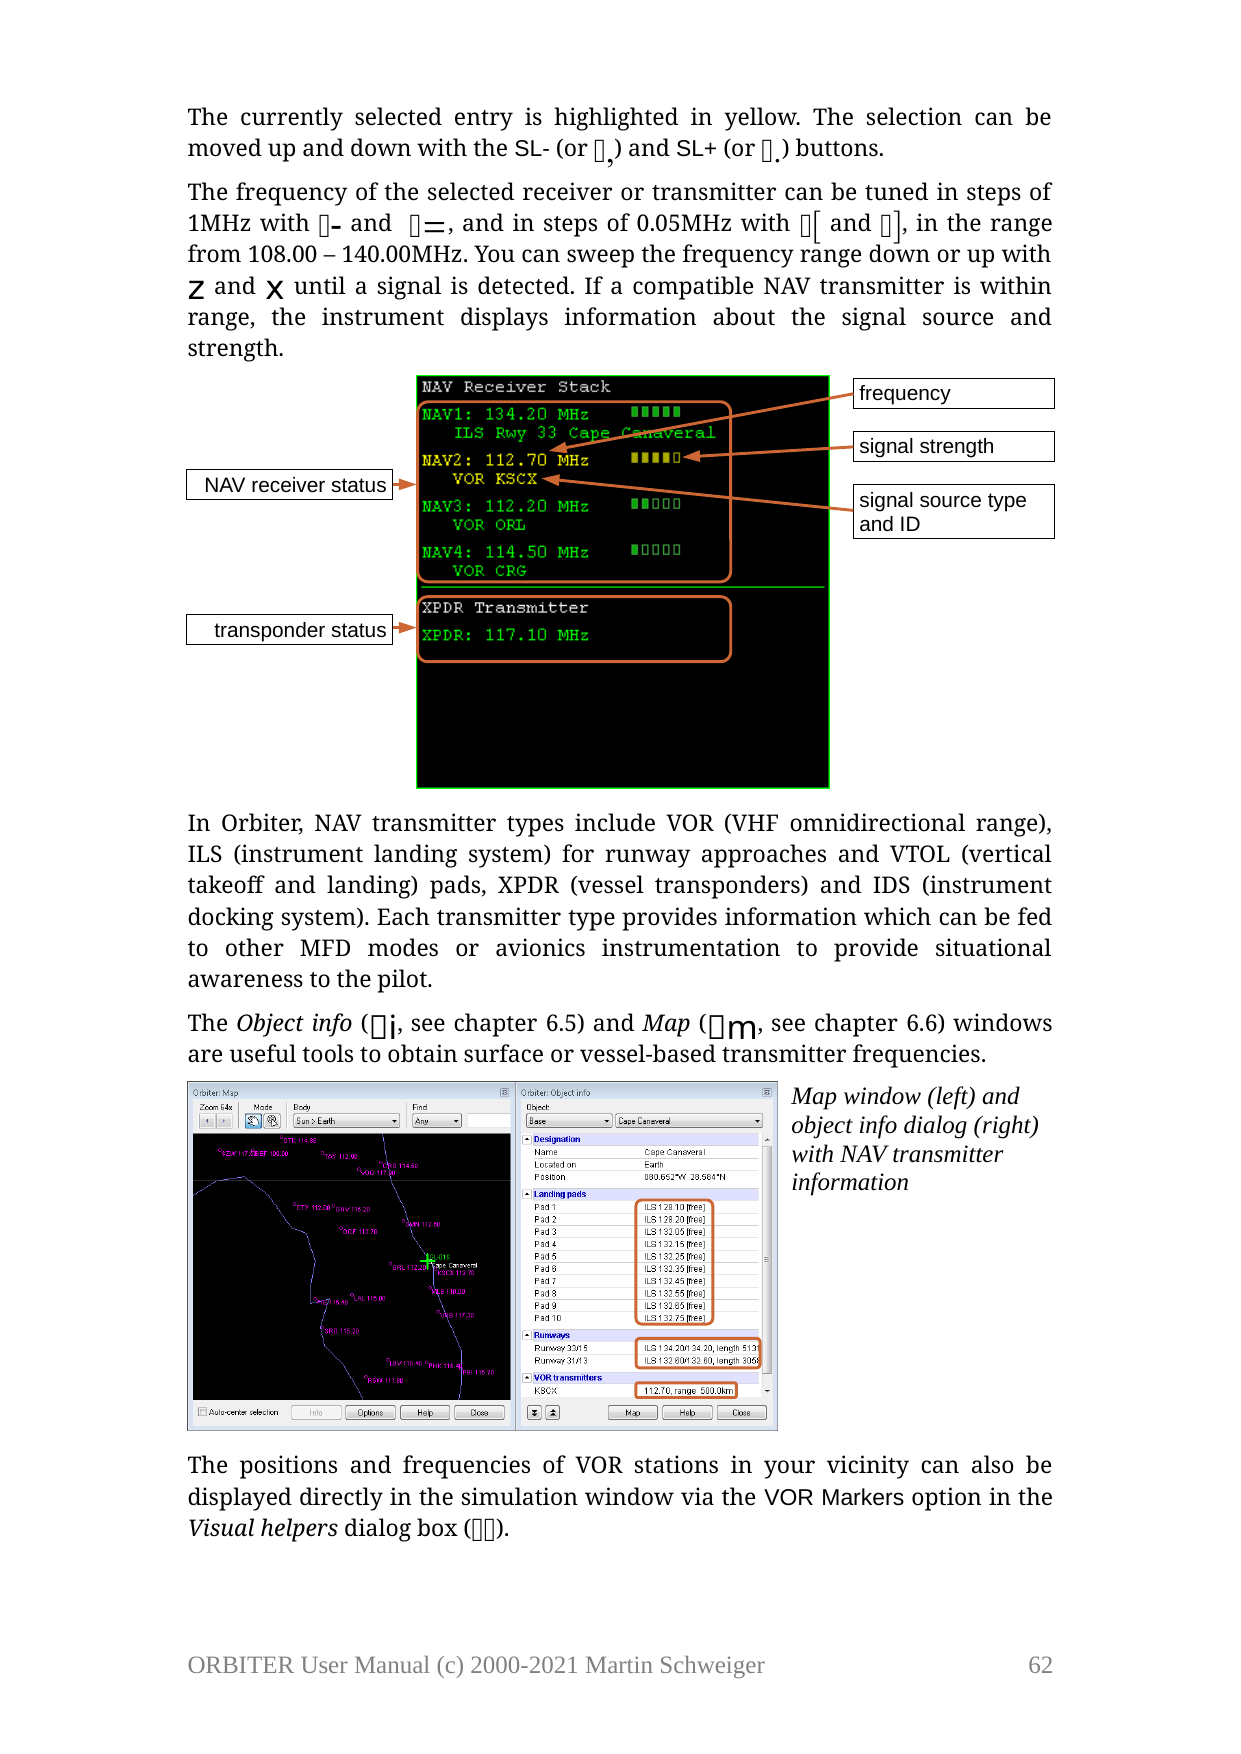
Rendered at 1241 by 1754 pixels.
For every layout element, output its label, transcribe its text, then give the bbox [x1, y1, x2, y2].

picture [187, 1081, 778, 1431]
text In Orbiter, NAV transmitter types include VOR (VHF omnidirectional range), ILS (instrument landing system) for runway approaches and VTOL (vertical takeoff and landing) pads, XPDR (vessel transponders) and IDS (instrument docking system). Each transmitter type provides information which can be fed to other MFD modes or avionics instrumentation to provide situational awareness to the pilot. [830, 449, 1053, 508]
picture [420, 404, 729, 580]
text The currently selected entry is highlighted in yellow. The selection can be moved up and down with the SL- (or ,) and SL+ (or .) buttons. [187, 100, 1053, 163]
text In Orbiter, NAV transmitter types include VOR (VHF omnidirectional range), ILS (instrument landing system) for runway approaches and VTOL (vertical takeoff and landing) pads, XPDR (vessel transponders) and IDS (instrument docking system). Each transmitter type provides information which can be fed to other MFD modes or avionics instrumentation to provide situational awareness to the pilot. [187, 510, 1053, 994]
text In Orbiter, NAV transmitter types include VOR (VHF omnidirectional range), ILS (instrument landing system) for runway approaches and VTOL (vertical takeoff and landing) pads, XPDR (vessel transponders) and IDS (instrument docking system). Each transmitter type provides information which can be fed to other MFD modes or avionics instrumentation to provide situational awareness to the pilot. [830, 396, 1053, 446]
picture [420, 599, 729, 660]
text In Orbiter, NAV transmitter types include VOR (VHF omnidirectional range), ILS (instrument landing system) for runway approaches and VTOL (vertical takeoff and landing) pads, XPDR (vessel transponders) and IDS (instrument docking system). Each transmitter type provides information which can be fed to other MFD modes or avionics instrumentation to provide situational awareness to the pilot. [854, 485, 1053, 538]
text The frequency of the selected receiver or transmitter can be tuned in steps of 1MHz with - and =, and in steps of 0.05MHz with [ and ], in the range from 108.00 – 140.00MHz. You can sweep the frequency range down or up with z and x until a signal is detected. If a compatible NAV transmitter is within range, the instrument displays information about the signal source and strength. [187, 175, 1053, 363]
text In Orbiter, NAV transmitter types include VOR (VHF omnidirectional range), ILS (instrument landing system) for runway approaches and VTOL (vertical takeoff and landing) pads, XPDR (vessel transponders) and IDS (instrument docking system). Each transmitter type provides information which can be fed to other MFD modes or avionics instrumentation to provide situational awareness to the pilot. [187, 485, 416, 627]
text In Orbiter, NAV transmitter types include VOR (VHF omnidirectional range), ILS (instrument landing system) for runway approaches and VTOL (vertical takeoff and landing) pads, XPDR (vessel transponders) and IDS (instrument docking system). Each transmitter type provides information which can be fed to other MFD modes or avionics instrumentation to provide situational awareness to the pilot. [187, 375, 416, 483]
picture [416, 500, 830, 789]
text The Object info (i, see chapter 6.4) and Map (m, see chapter 6.5) windows are useful tools to obtain surface or vessel-based transmitter frequencies. [187, 1006, 1053, 1069]
text The positions and frequencies of VOR stations in your vicinity can also be displayed directly in the simulation window via the VOR Markers option in the Visual helpers dialog box (). [187, 1081, 1053, 1542]
picture [733, 400, 830, 452]
picture [416, 375, 830, 414]
picture [733, 450, 830, 506]
